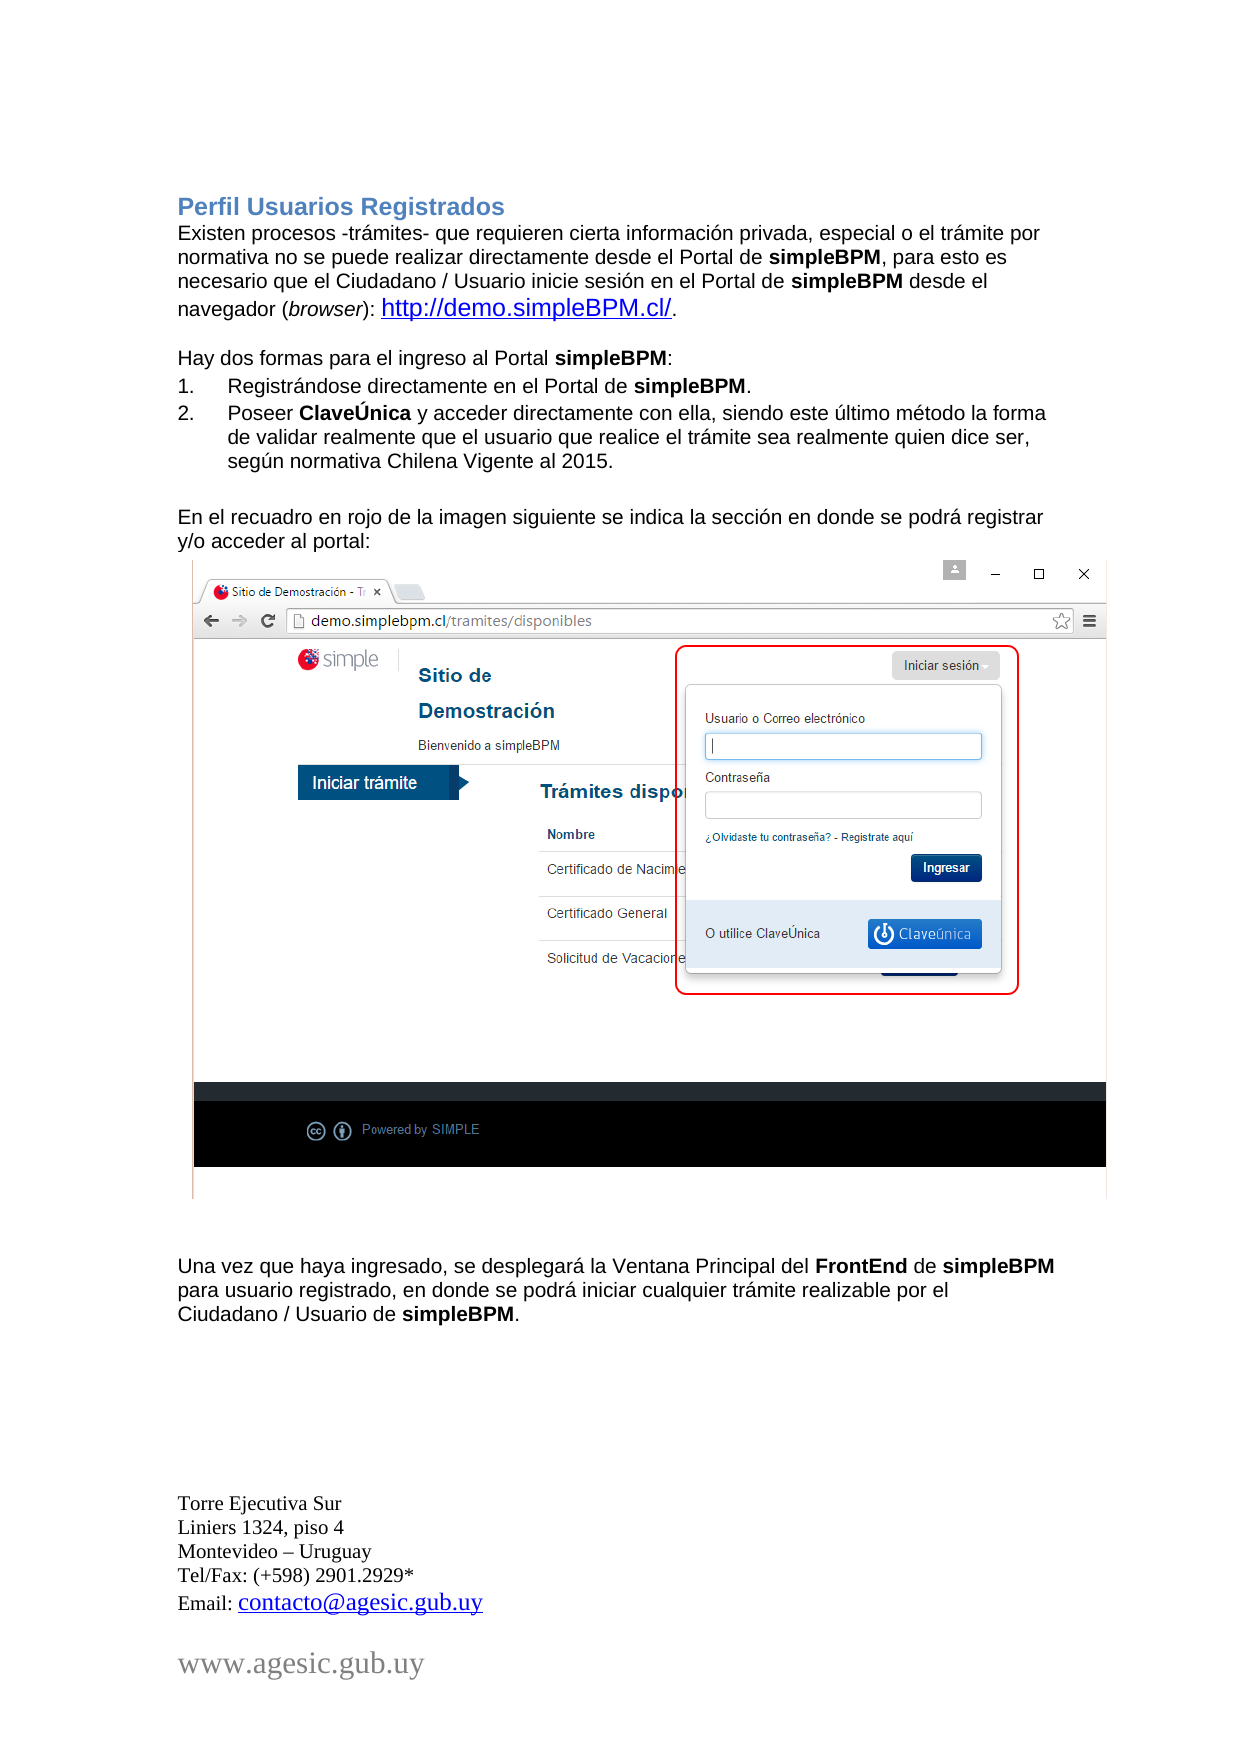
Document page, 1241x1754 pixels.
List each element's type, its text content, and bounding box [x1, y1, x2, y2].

text En el recuadro en rojo de la imagen siguiente se indica la sección en donde se podrá registrar y/o acceder al portal: [177, 504, 1063, 552]
list Registrándose directamente en el Portal de simpleBPM. [177, 373, 1063, 397]
picture [192, 560, 1107, 1199]
subtitle Perfil Usuarios Registrados [177, 192, 1063, 221]
text Hay dos formas para el ingreso al Portal simpleBPM: [177, 346, 1063, 370]
text Existen procesos -trámites- que requieren cierta información privada, especial o el trámite por normativa no se puede realizar directamente desde el Portal de simpleBPM, para esto es necesario que el Ciudadano / Usuario inicie sesión en el Portal de simpleBPM desde el navegador (browser): http://demo.simpleBPM.cl/. [177, 221, 1063, 322]
text Una vez que haya ingresado, se desplegará la Ventana Principal del FrontEnd de simpleBPM para usuario registrado, en donde se podrá iniciar cualquier trámite realizable por el Ciudadano / Usuario de simpleBPM. [177, 1254, 1063, 1326]
list Poseer ClaveÚnica y acceder directamente con ella, siendo este último método la forma de validar realmente que el usuario que realice el trámite sea realmente quien dice ser, según normativa Chilena Vigente al 2015. [177, 401, 1063, 473]
